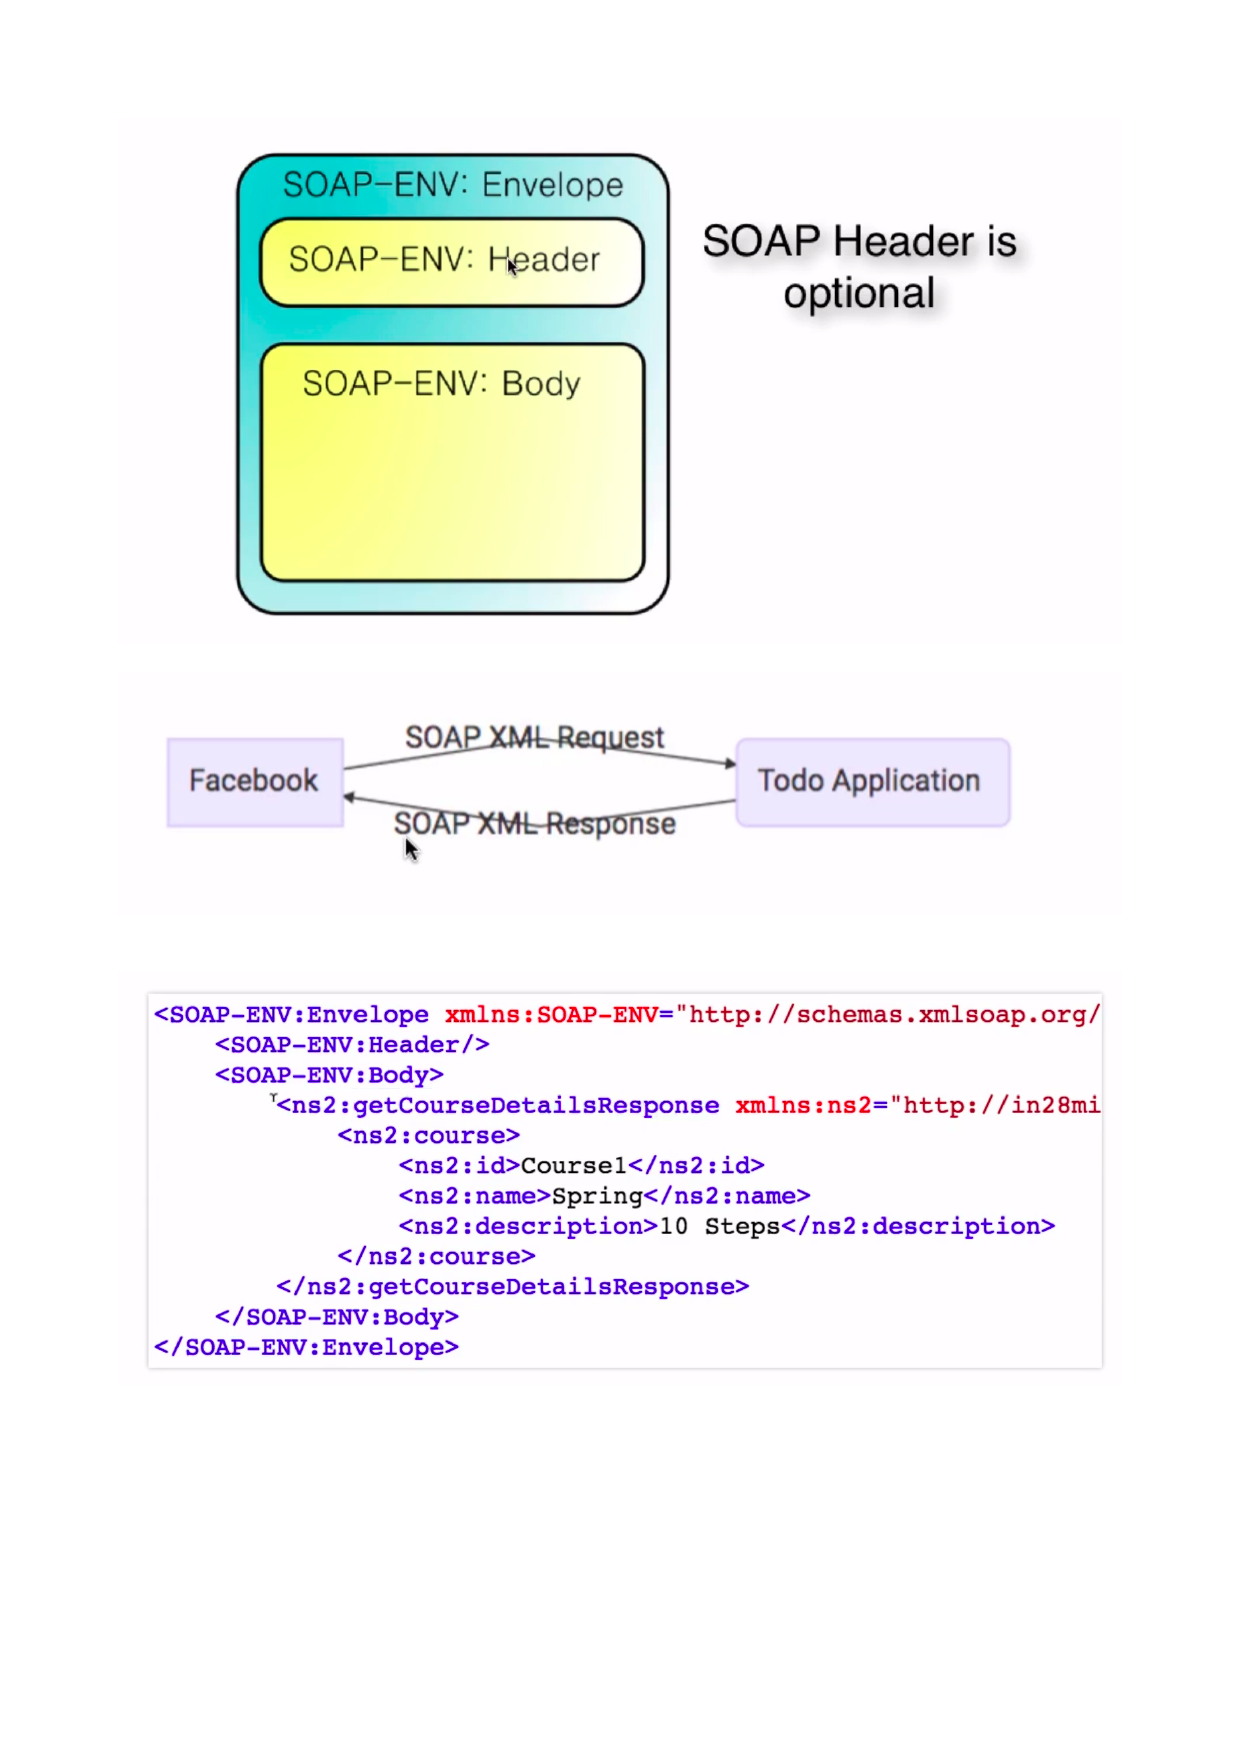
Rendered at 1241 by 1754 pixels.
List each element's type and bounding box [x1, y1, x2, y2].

picture [118, 118, 1123, 644]
picture [118, 672, 1123, 915]
picture [118, 971, 1123, 1385]
